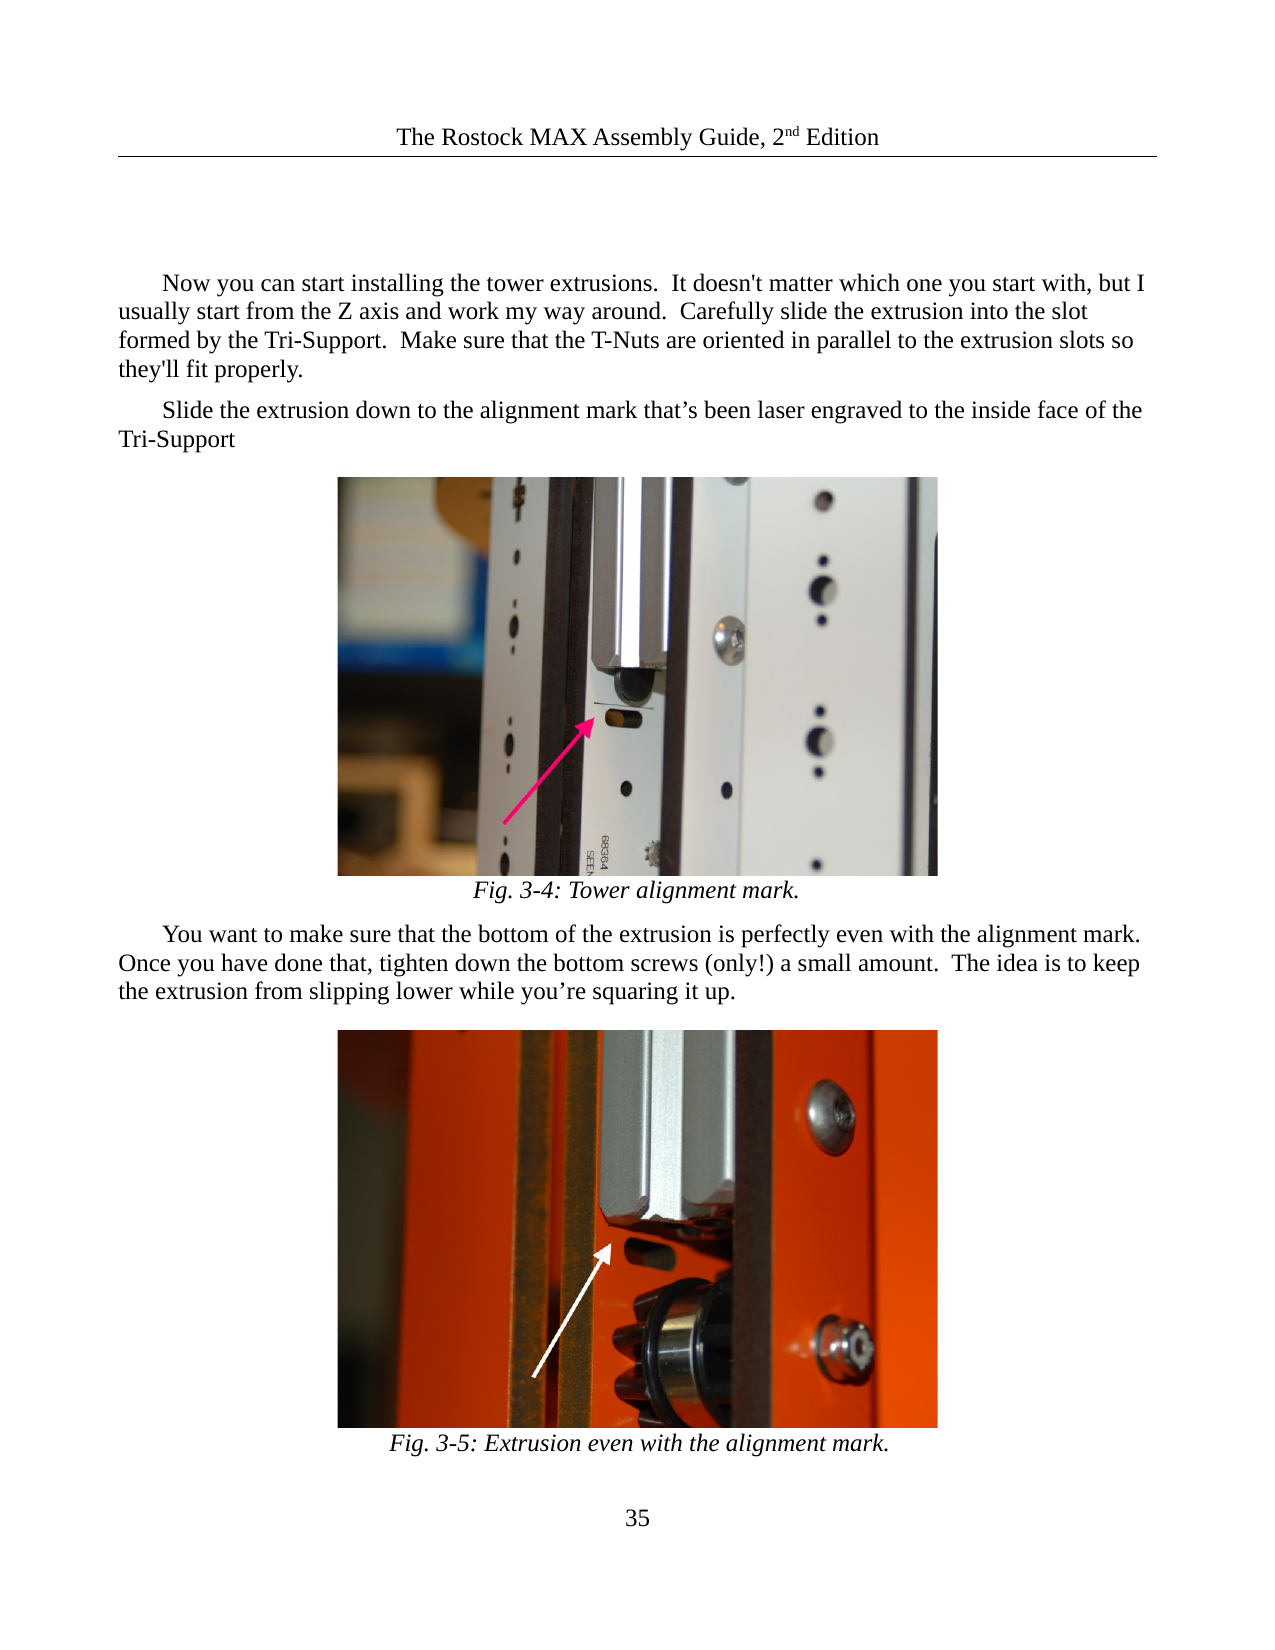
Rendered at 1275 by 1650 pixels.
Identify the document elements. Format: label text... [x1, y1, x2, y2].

text You want to make sure that the bottom of the extrusion is perfectly even with the alignment mark. Once you have done that, tighten down the bottom screws (only!) a small amount. The idea is to keep the extrusion from slipping lower while you’re squaring it up. [118, 919, 1157, 1005]
text Slide the extrusion down to the alignment mark that’s been laser engraved to the inside face of the Tri-Support [118, 395, 1157, 453]
picture [337, 477, 938, 876]
text Now you can start installing the tower extrusions. It doesn't matter which one you start with, but I usually start from the Z axis and work my way around. Carefully slide the extrusion into the slot formed by the Tri-Support. Make sure that the T-Nuts are oriented in parallel to the extrusion slots so they'll fit properly. [118, 268, 1157, 383]
text Fig. 3-4: Tower alignment mark. [337, 876, 937, 904]
text Fig. 3-5: Extrusion even with the alignment mark. [337, 1428, 937, 1457]
picture [337, 1030, 938, 1428]
